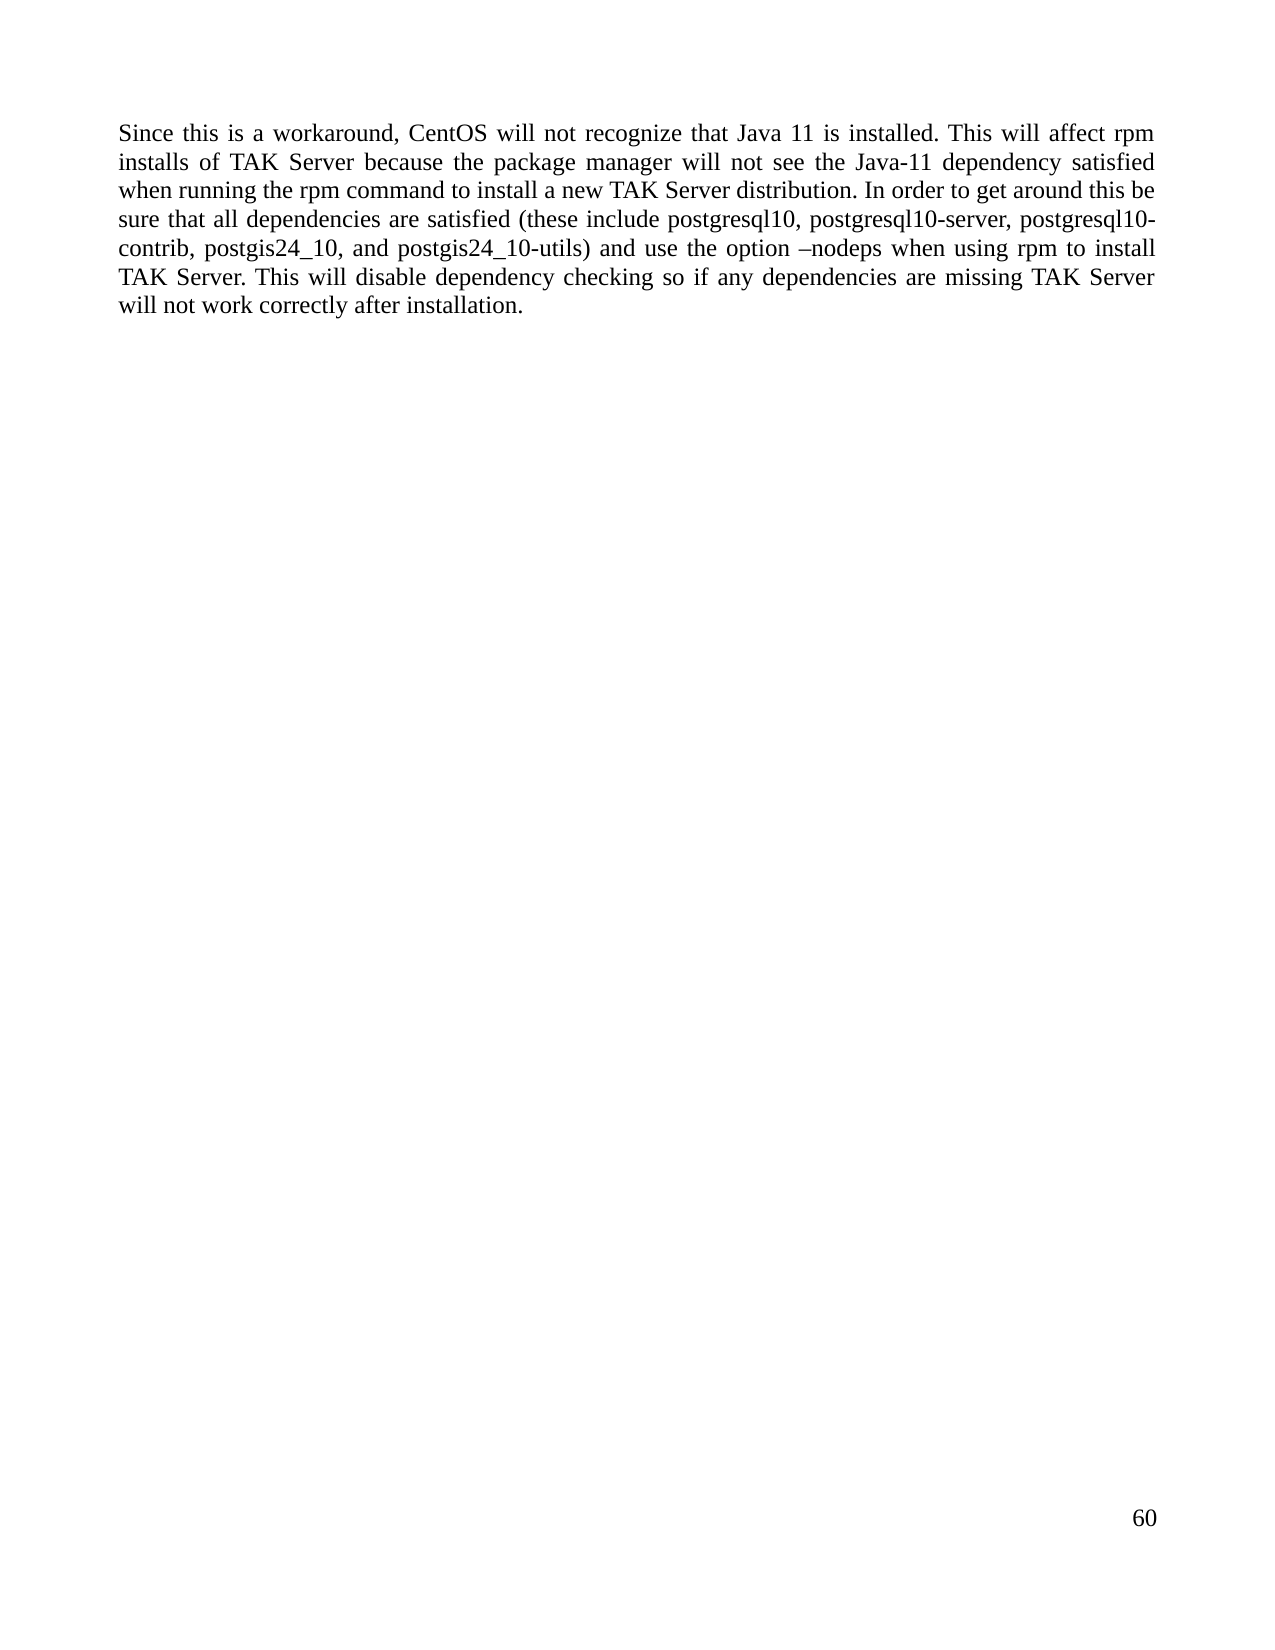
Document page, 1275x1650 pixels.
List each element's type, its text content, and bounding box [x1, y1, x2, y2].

text Since this is a workaround, CentOS will not recognize that Java 11 is installed. This will affect rpm installs of TAK Server because the package manager will not see the Java-11 dependency satisfied when running the rpm command to install a new TAK Server distribution. In order to get around this be sure that all dependencies are satisfied (these include postgresql10, postgresql10-server, postgresql10-contrib, postgis24_10, and postgis24_10-utils) and use the option –nodeps when using rpm to install TAK Server. This will disable dependency checking so if any dependencies are missing TAK Server will not work correctly after installation. [118, 118, 1157, 319]
